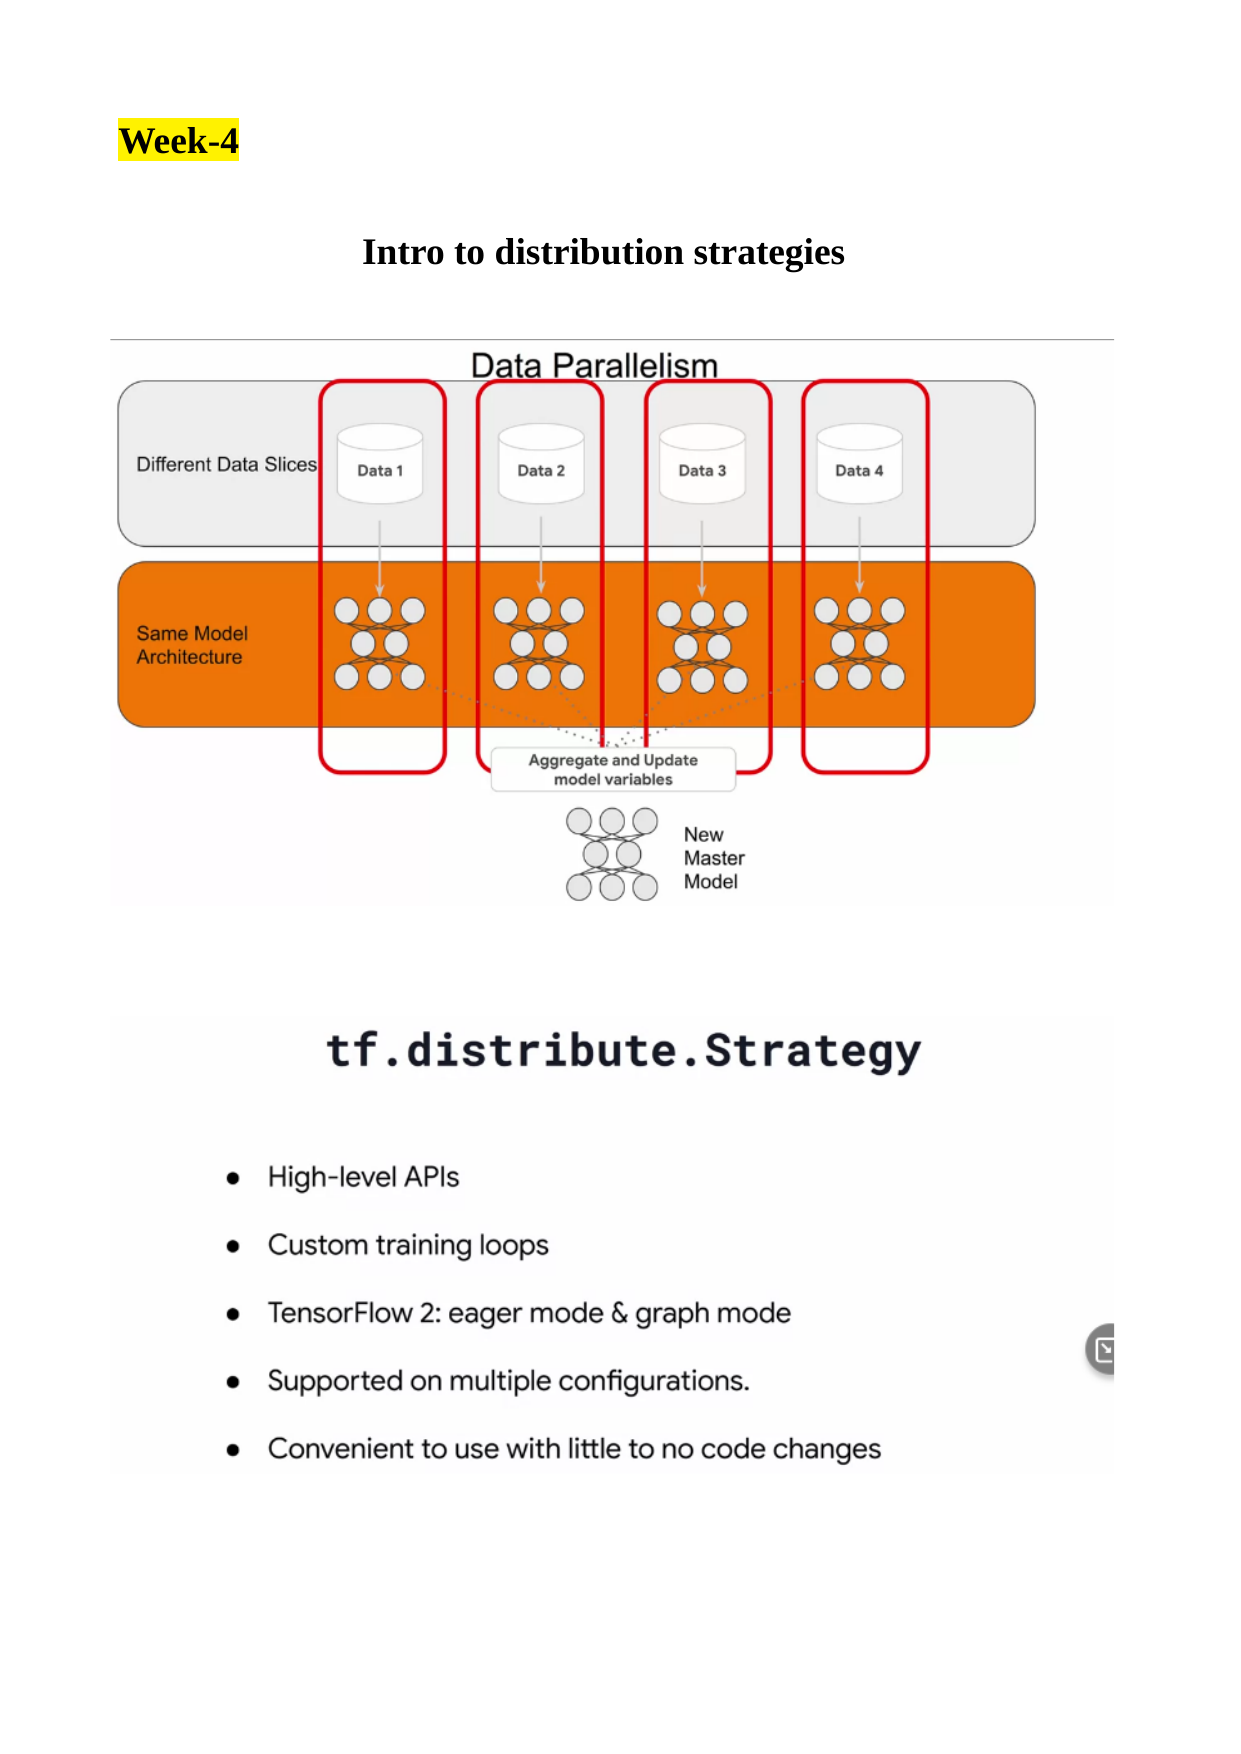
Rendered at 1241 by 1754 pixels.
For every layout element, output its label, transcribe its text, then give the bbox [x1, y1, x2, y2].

picture [110, 1016, 1115, 1474]
subtitle Intro to distribution strategies [118, 229, 1122, 272]
picture [110, 339, 1115, 906]
text Week-4 [118, 118, 1122, 161]
